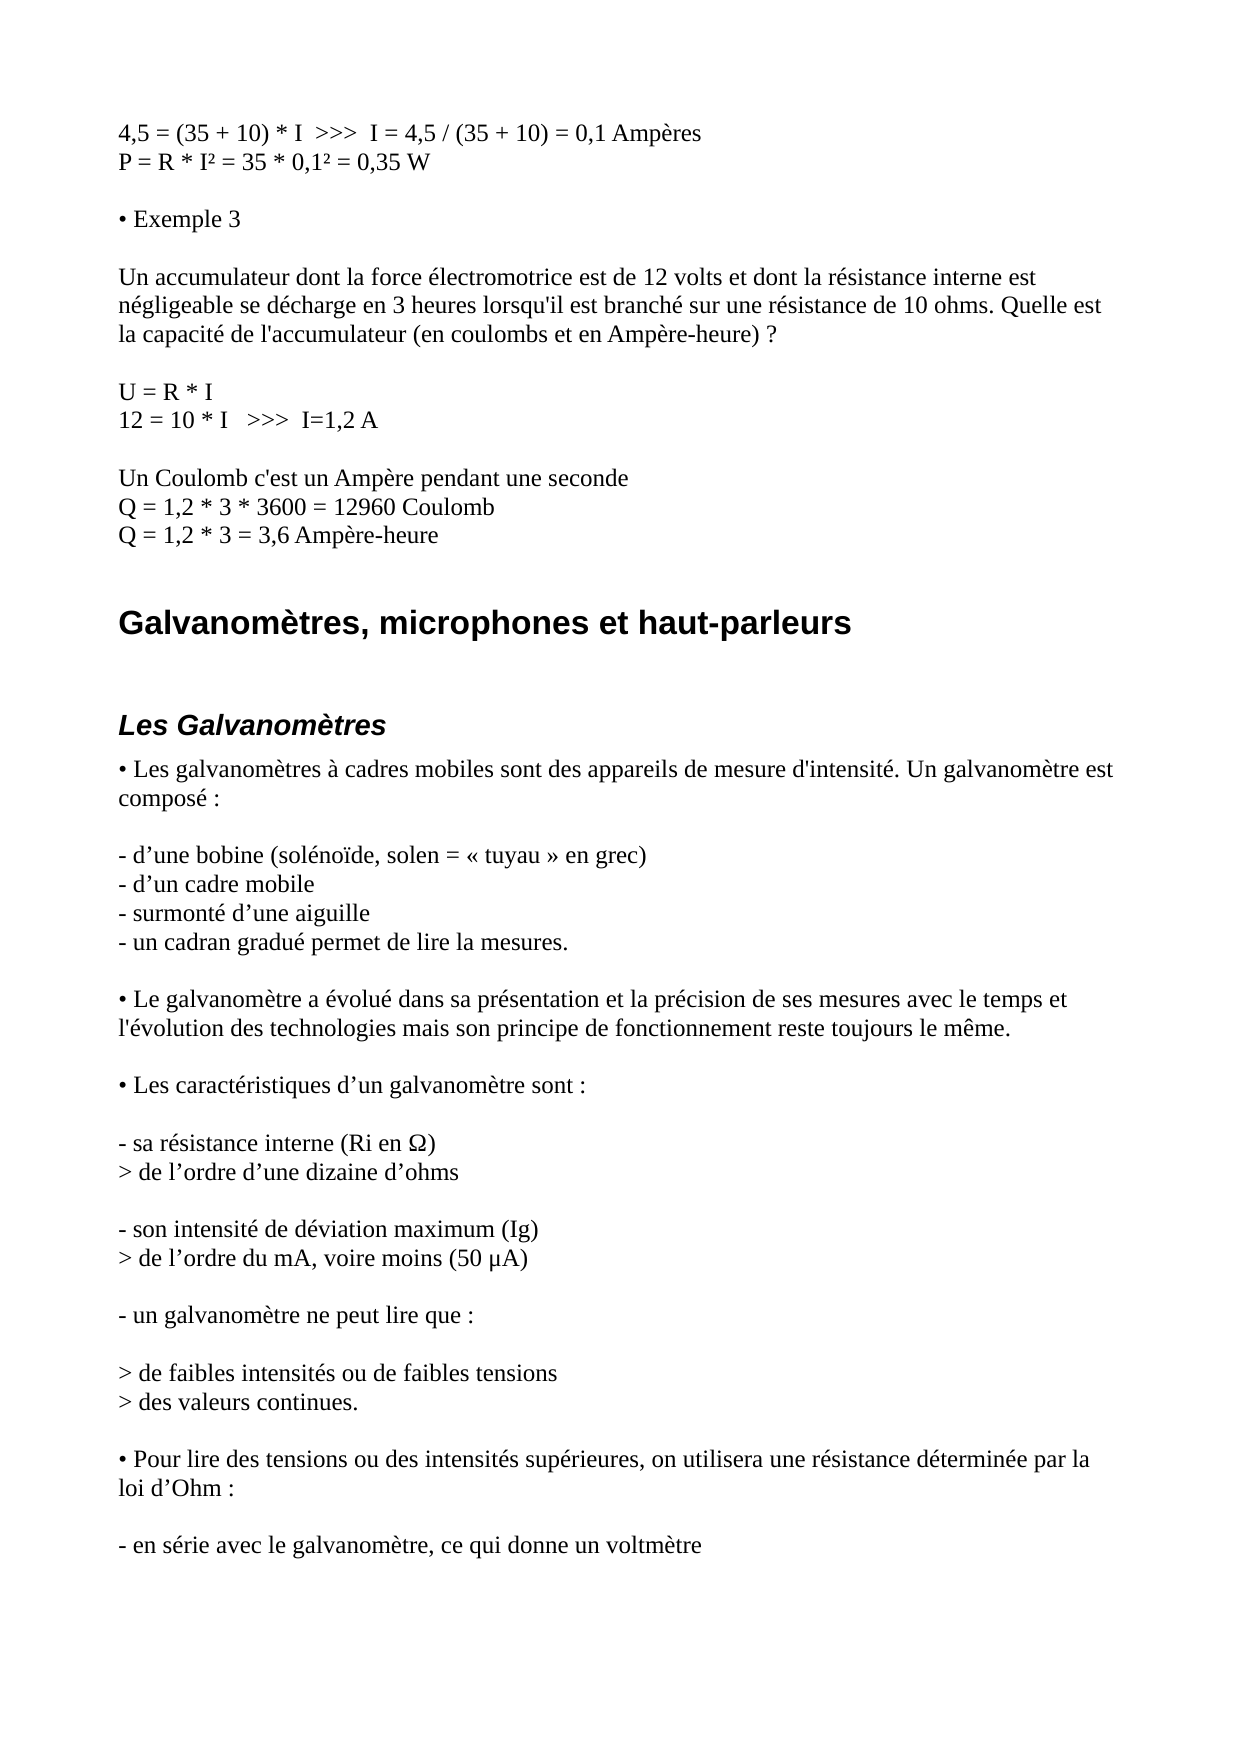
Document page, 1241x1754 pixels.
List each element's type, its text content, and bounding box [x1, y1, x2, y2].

text • Les galvanomètres à cadres mobiles sont des appareils de mesure d'intensité. Un galvanomètre est composé : [118, 754, 1122, 812]
text - son intensité de déviation maximum (Ig) [118, 1214, 1122, 1243]
text Q = 1,2 * 3 * 3600 = 12960 Coulomb [118, 492, 1122, 521]
text > de faibles intensités ou de faibles tensions [118, 1358, 1122, 1387]
subtitle Galvanomètres, microphones et haut-parleurs [118, 603, 1122, 642]
text Q = 1,2 * 3 = 3,6 Ampère-heure [118, 521, 1122, 549]
text > des valeurs continues. [118, 1387, 1122, 1415]
text 12 = 10 * I >>> I=1,2 A [118, 406, 1122, 434]
text • Pour lire des tensions ou des intensités supérieures, on utilisera une résistance déterminée par la loi d’Ohm : [118, 1444, 1122, 1502]
text - en série avec le galvanomètre, ce qui donne un voltmètre [118, 1530, 1122, 1559]
text Un accumulateur dont la force électromotrice est de 12 volts et dont la résistance interne est négligeable se décharge en 3 heures lorsqu'il est branché sur une résistance de 10 ohms. Quelle est la capacité de l'accumulateur (en coulombs et en Ampère-heure) ? [118, 262, 1122, 348]
text - sa résistance interne (Ri en Ω) [118, 1128, 1122, 1157]
text - un cadran gradué permet de lire la mesures. [118, 927, 1122, 955]
text • Le galvanomètre a évolué dans sa présentation et la précision de ses mesures avec le temps et l'évolution des technologies mais son principe de fonctionnement reste toujours le même. [118, 984, 1122, 1042]
text 4,5 = (35 + 10) * I >>> I = 4,5 / (35 + 10) = 0,1 Ampères [118, 118, 1122, 147]
text - surmonté d’une aiguille [118, 898, 1122, 927]
text Un Coulomb c'est un Ampère pendant une seconde [118, 463, 1122, 492]
text • Exemple 3 [118, 204, 1122, 233]
text - d’un cadre mobile [118, 869, 1122, 898]
text U = R * I [118, 377, 1122, 406]
text - un galvanomètre ne peut lire que : [118, 1300, 1122, 1329]
text P = R * I² = 35 * 0,1² = 0,35 W [118, 147, 1122, 176]
subtitle Les Galvanomètres [118, 708, 1122, 742]
text • Les caractéristiques d’un galvanomètre sont : [118, 1070, 1122, 1099]
text > de l’ordre du mA, voire moins (50 μA) [118, 1243, 1122, 1272]
text > de l’ordre d’une dizaine d’ohms [118, 1157, 1122, 1185]
text - d’une bobine (solénoïde, solen = « tuyau » en grec) [118, 840, 1122, 869]
